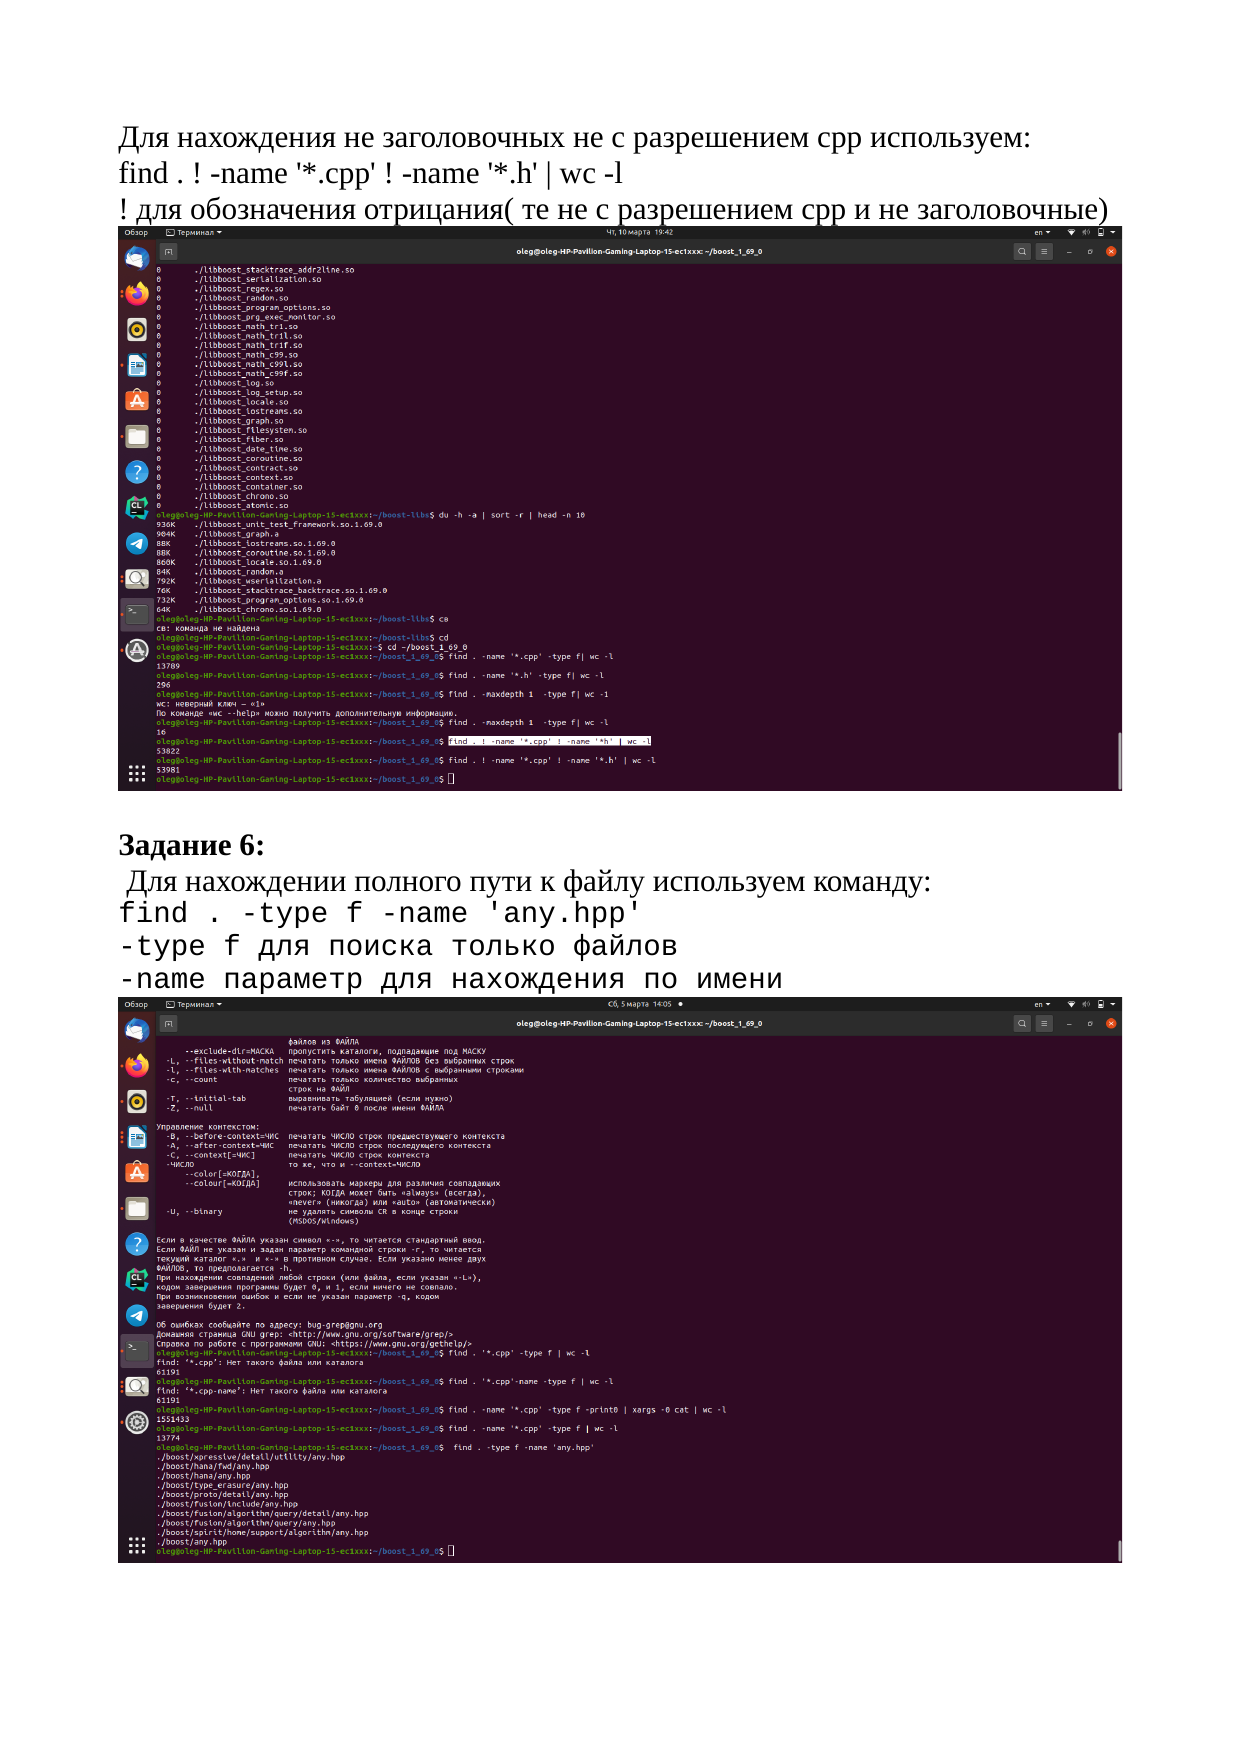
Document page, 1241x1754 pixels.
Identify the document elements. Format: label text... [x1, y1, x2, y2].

text Для нахождении полного пути к файлу используем команду: [118, 862, 1122, 898]
text find . ! -name '*.cpp' ! -name '*.h' | wc -l [118, 154, 1122, 190]
text -type f для поиска только файлов [118, 931, 1122, 964]
text Задание 6: [118, 827, 1122, 862]
text ! для обозначения отрицания( те не с разрешением срр и не заголовочные) [118, 190, 1122, 226]
text Для нахождения не заголовочных не с разрешением cpp используем: [118, 118, 1122, 154]
text find . -type f -name 'any.hpp' [118, 898, 1122, 931]
picture [118, 226, 1123, 791]
text -name параметр для нахождения по имени [118, 964, 1122, 997]
picture [118, 997, 1123, 1563]
